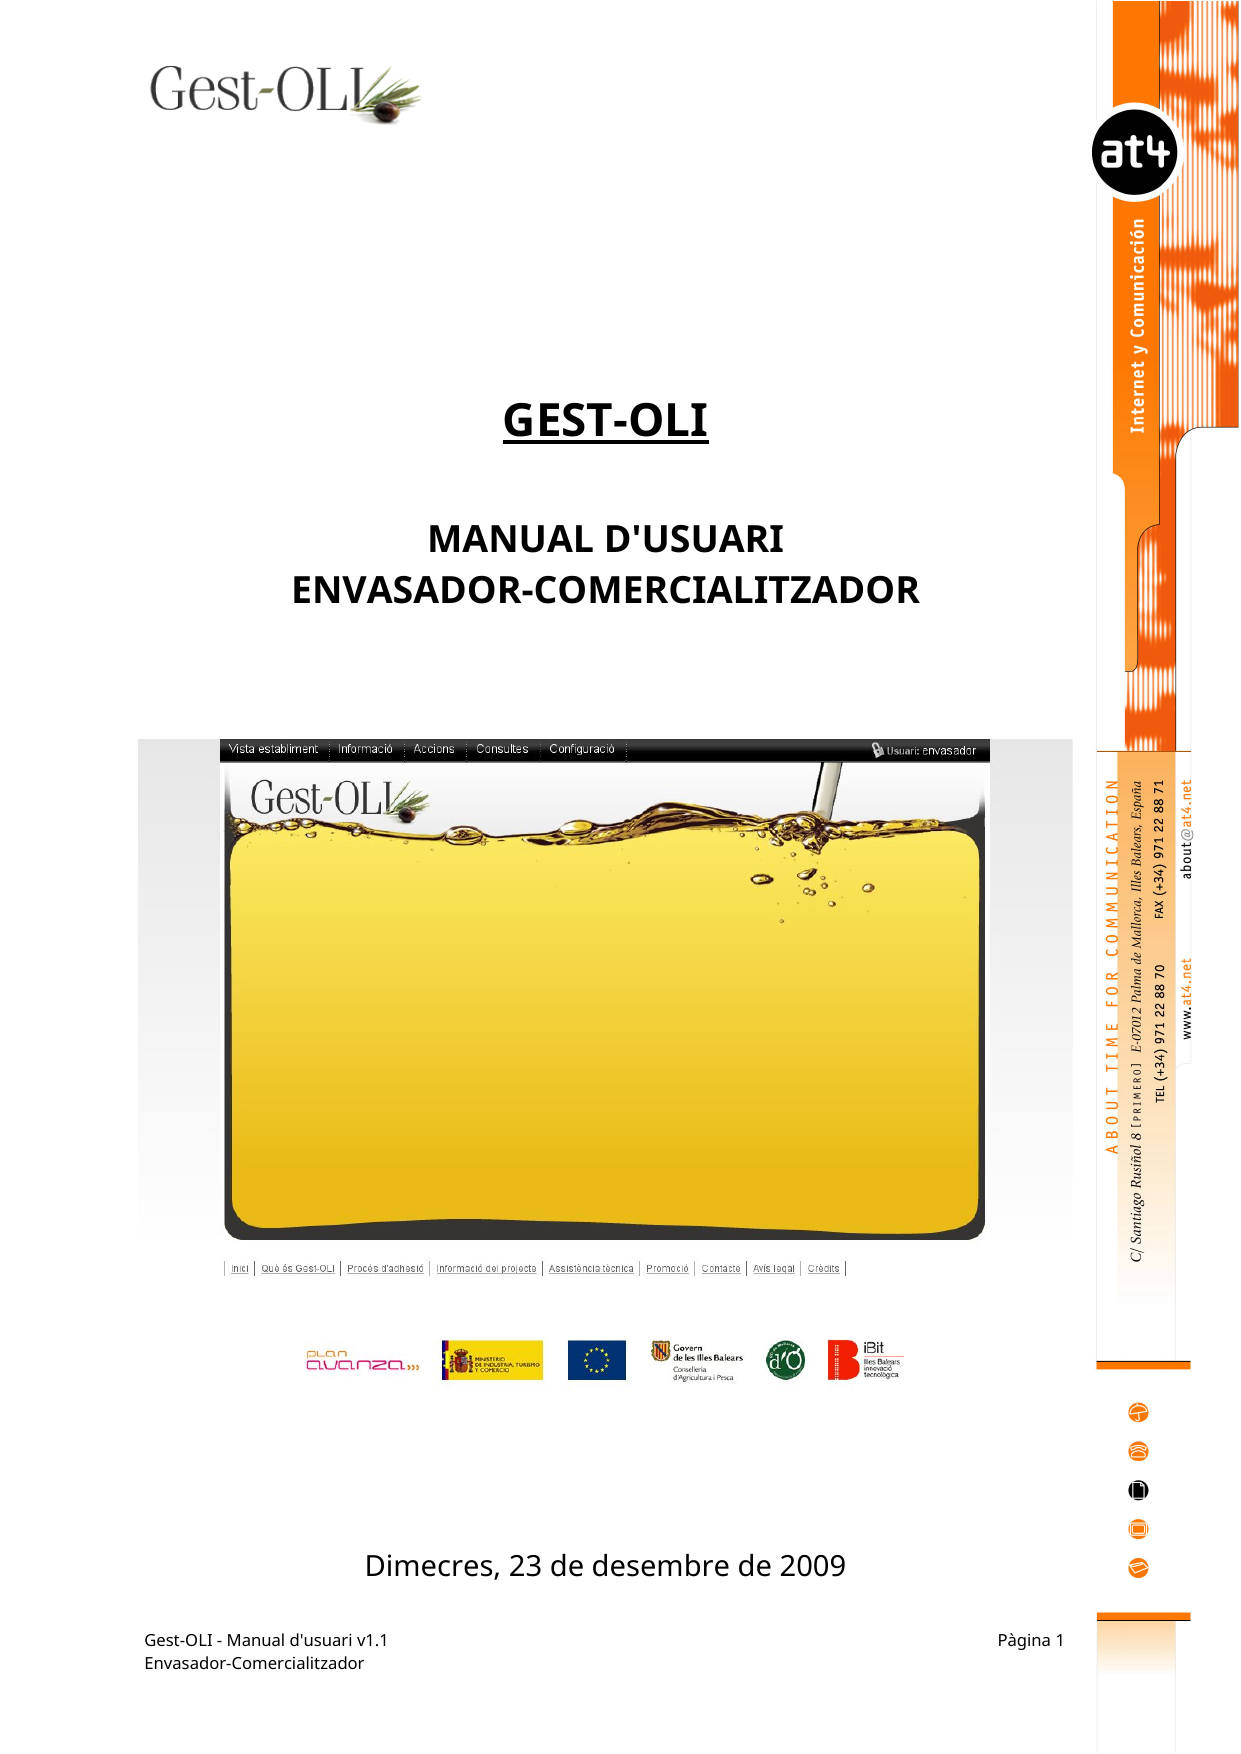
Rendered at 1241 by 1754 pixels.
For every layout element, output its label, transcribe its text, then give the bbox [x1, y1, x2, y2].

text MANUAL D'USUARI [133, 513, 1078, 564]
text GEST-OLI [133, 388, 1078, 450]
picture [1085, 1, 1239, 1753]
picture [138, 739, 1073, 1404]
text Dimecres, 23 de desembre de 2009 [133, 1546, 1078, 1585]
text ENVASADOR-COMERCIALITZADOR [133, 564, 1078, 615]
picture [149, 66, 423, 126]
